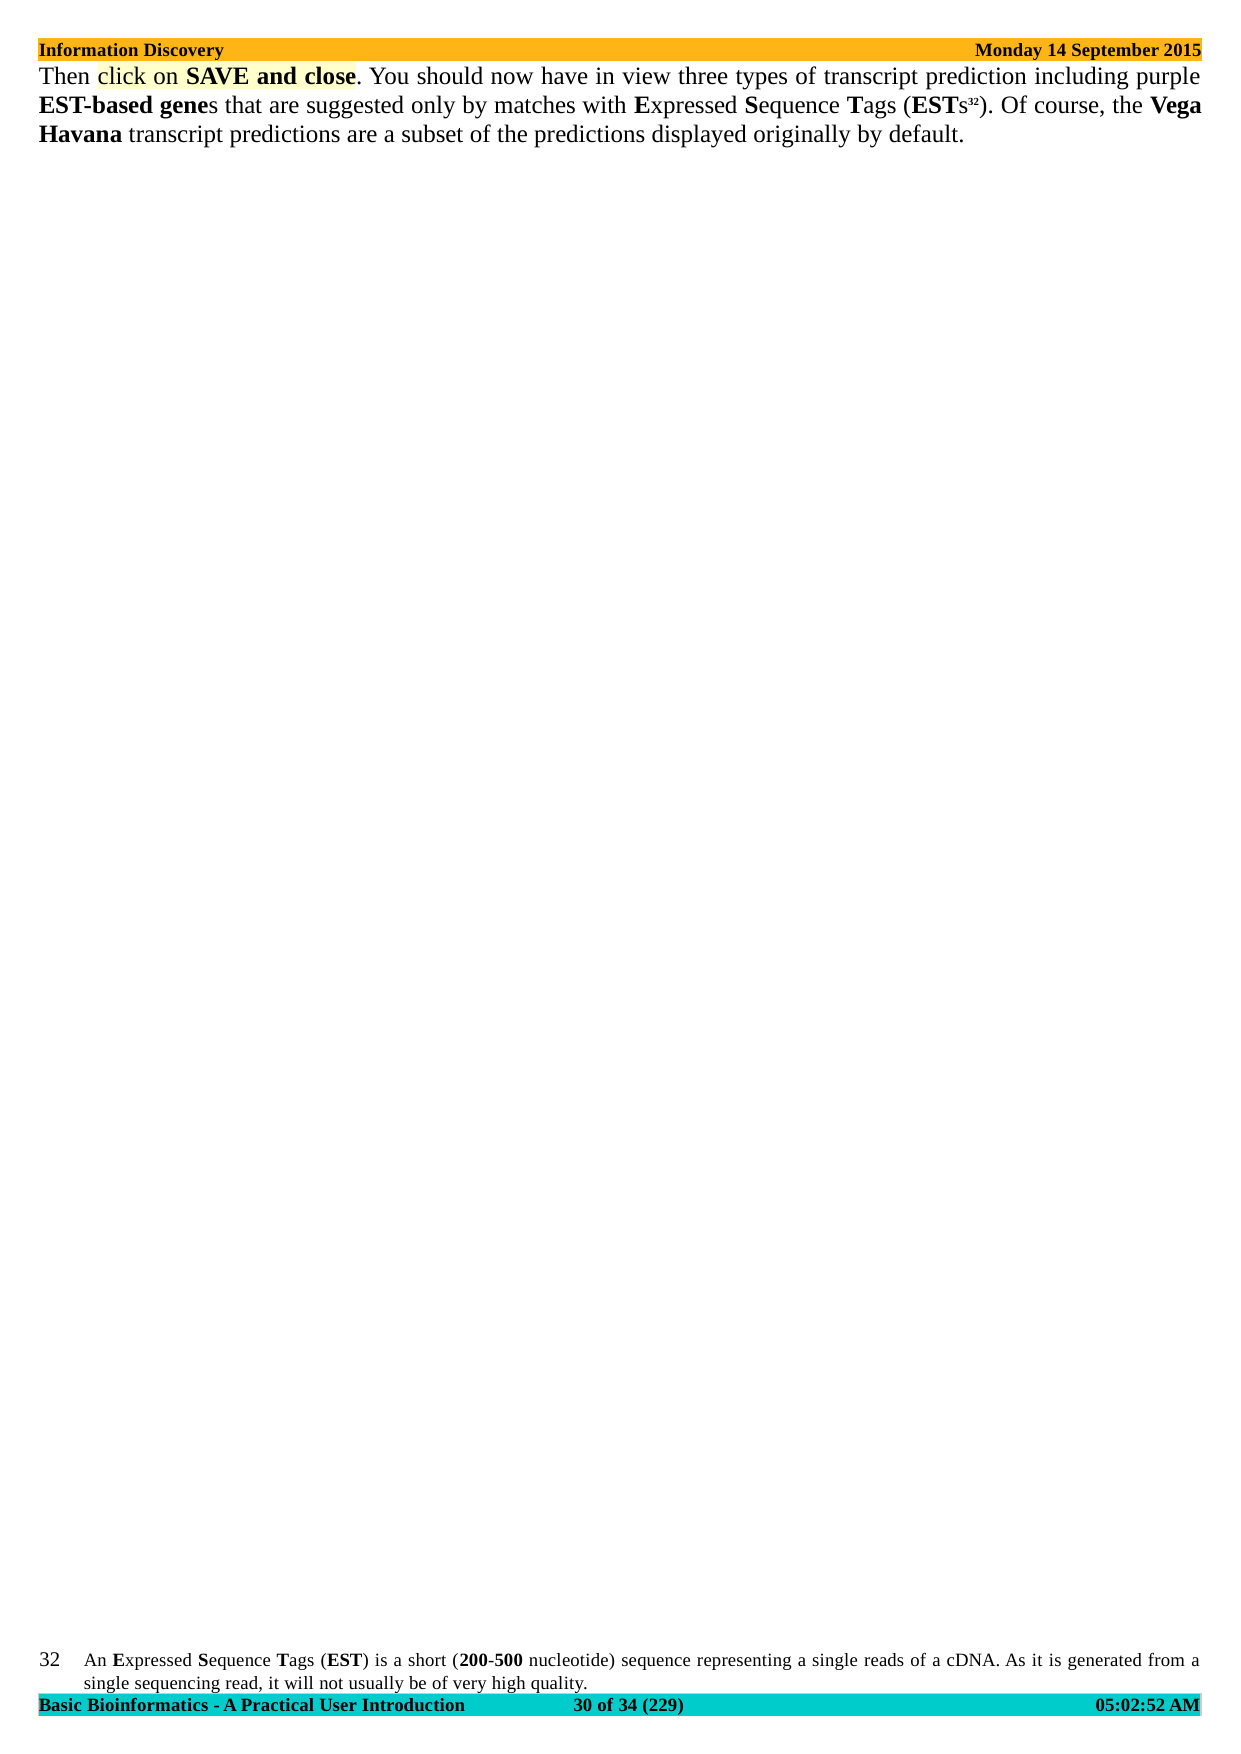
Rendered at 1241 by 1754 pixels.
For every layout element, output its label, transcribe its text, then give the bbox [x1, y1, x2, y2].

text An Expressed Sequence Tags (EST) is a short (200-500 nucleotide) sequence representing a single reads of a cDNA. As it is generated from a single sequencing read, it will not usually be of very high quality. [39, 1647, 1202, 1693]
text Then click on SAVE and close. You should now have in view three types of transcript prediction including purple EST-based genes that are suggested only by matches with Expressed Sequence Tags (ESTs). Of course, the Vega Havana transcript predictions are a subset of the predictions displayed originally by default. [38, 61, 1202, 148]
